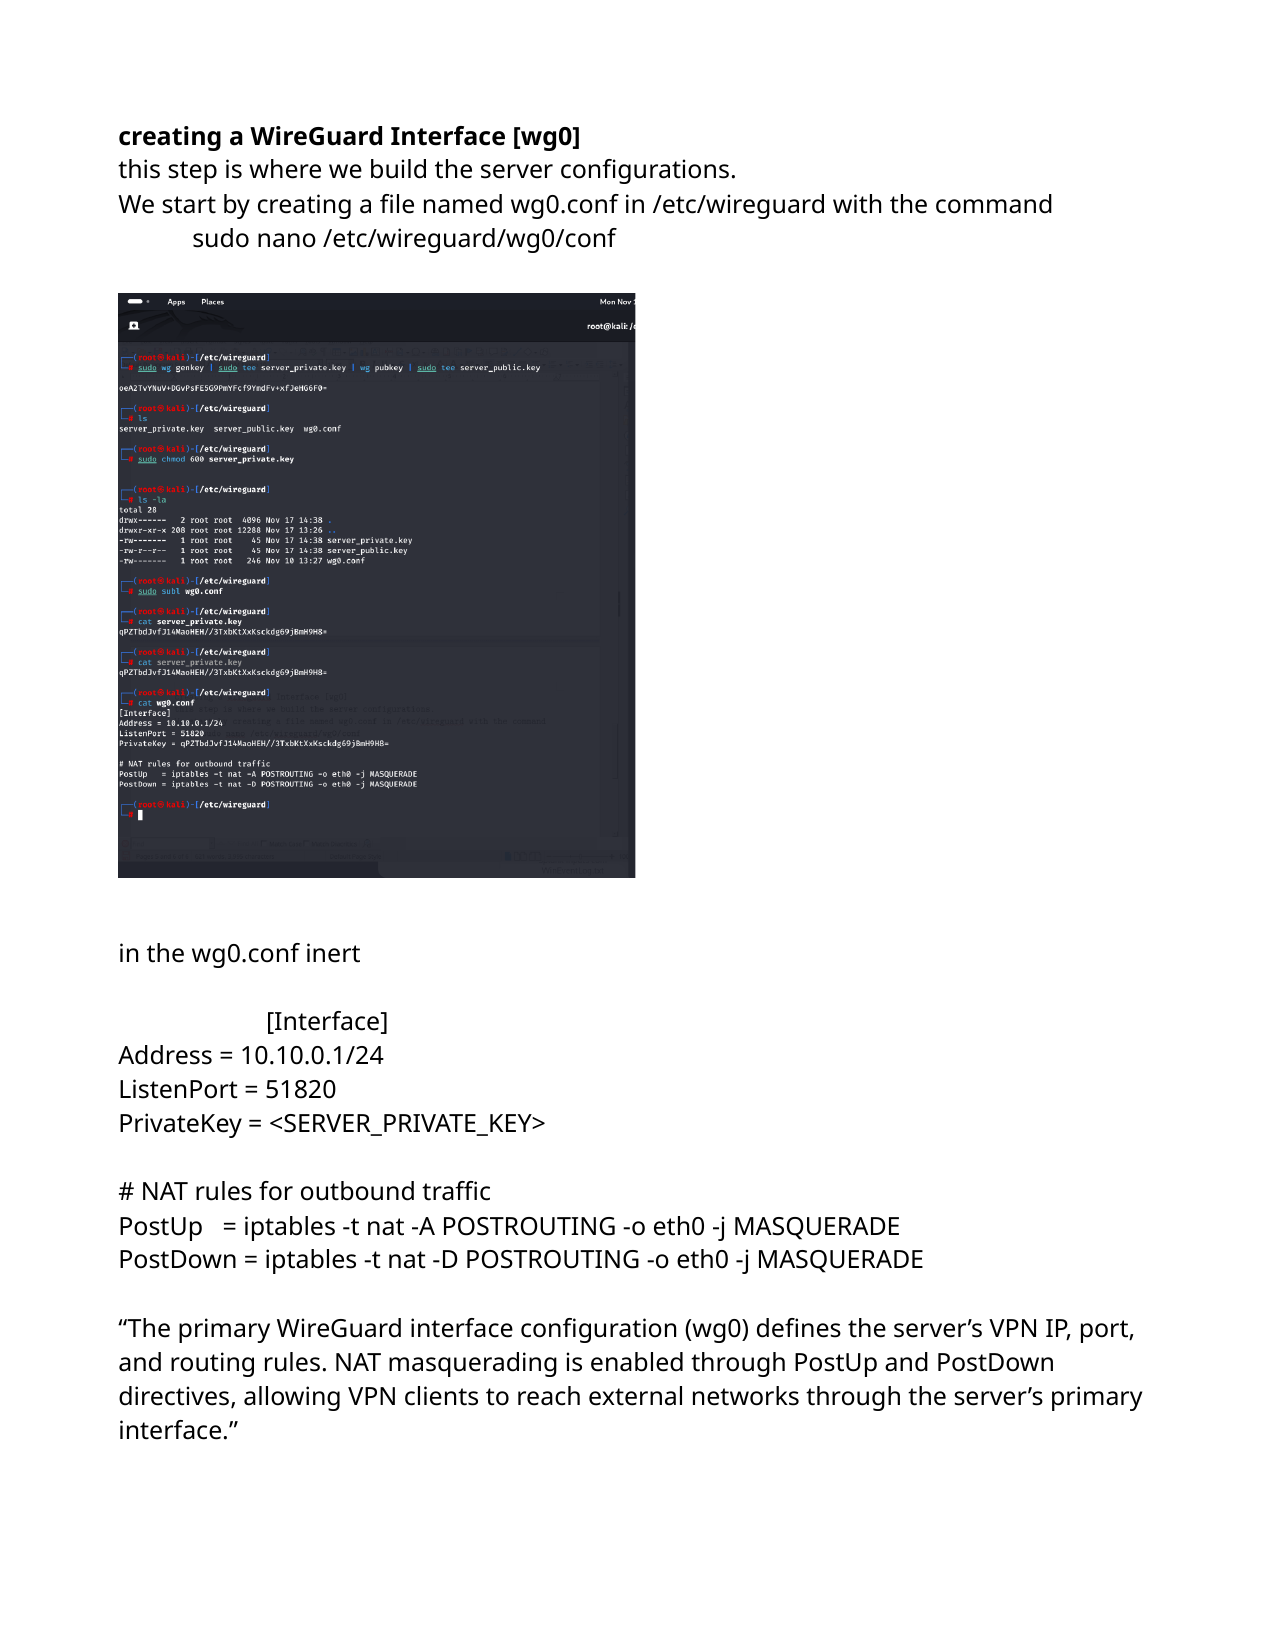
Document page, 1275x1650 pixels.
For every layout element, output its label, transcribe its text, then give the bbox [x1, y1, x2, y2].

text in the wg0.conf inert [118, 936, 1157, 970]
text sudo nano /etc/wireguard/wg0/conf [118, 220, 1157, 254]
text PostUp = iptables -t nat -A POSTROUTING -o eth0 -j MASQUERADE [118, 1208, 1157, 1242]
text We start by creating a file named wg0.conf in /etc/wireguard with the command [118, 186, 1157, 220]
text [Interface] [118, 1004, 1157, 1038]
text creating a WireGuard Interface [wg0] [118, 118, 1157, 152]
text ListenPort = 51820 [118, 1072, 1157, 1106]
text this step is where we build the server configurations. [118, 152, 1157, 186]
text Address = 10.10.0.1/24 [118, 1038, 1157, 1072]
text “The primary WireGuard interface configuration (wg0) defines the server’s VPN IP, port, and routing rules. NAT masquerading is enabled through PostUp and PostDown directives, allowing VPN clients to reach external networks through the server’s primary interface.” [118, 1310, 1157, 1447]
text PostDown = iptables -t nat -D POSTROUTING -o eth0 -j MASQUERADE [118, 1242, 1157, 1276]
text PrivateKey = <SERVER_PRIVATE_KEY> [118, 1106, 1157, 1140]
text # NAT rules for outbound traffic [118, 1174, 1157, 1208]
